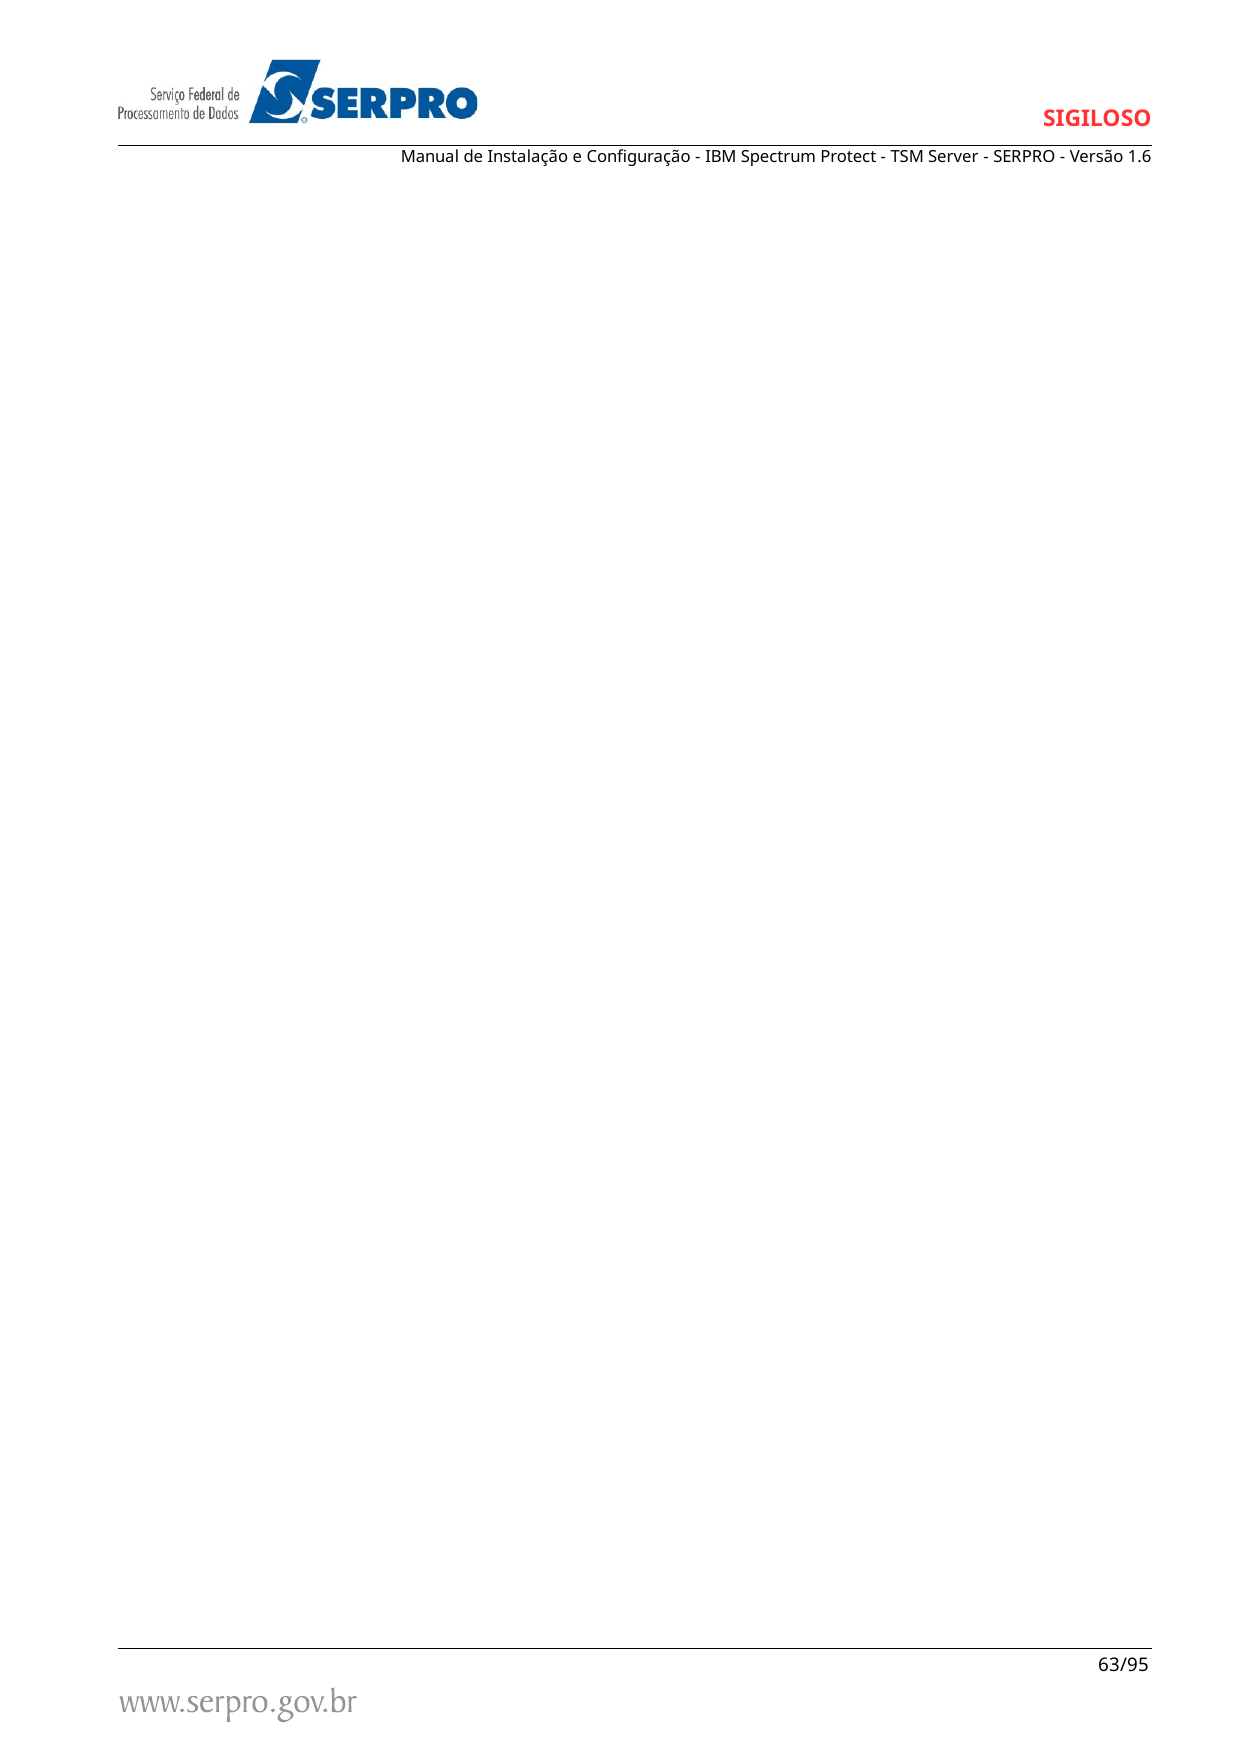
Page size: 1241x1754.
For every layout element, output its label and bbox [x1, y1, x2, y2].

picture [118, 59, 478, 124]
